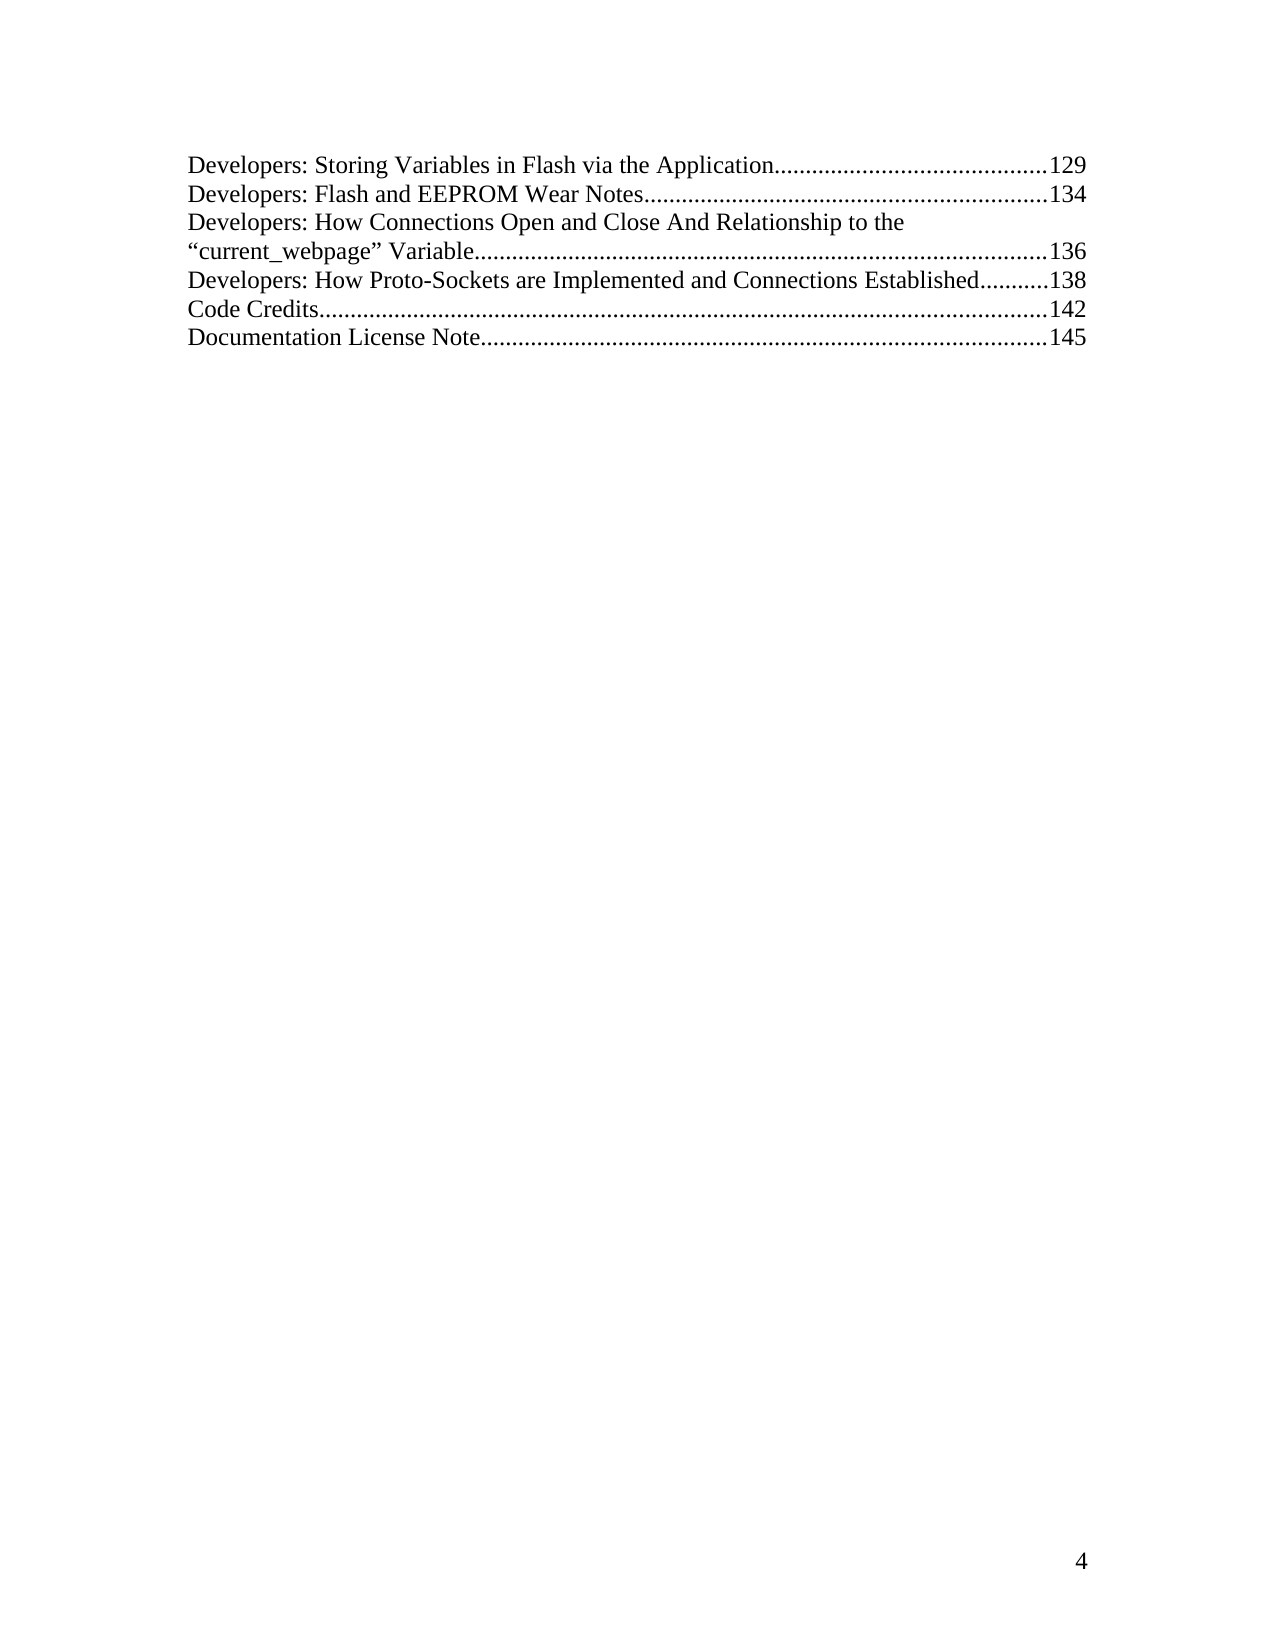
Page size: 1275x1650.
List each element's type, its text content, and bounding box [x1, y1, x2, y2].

text Developers: How Proto-Sockets are Implemented and Connections Established 138 [187, 265, 1087, 294]
text Developers: Flash and EEPROM Wear Notes 134 [187, 179, 1087, 207]
text Code Credits 142 [187, 294, 1087, 322]
text Documentation License Note 145 [187, 322, 1087, 351]
text Developers: How Connections Open and Close And Relationship to the “current_webpage” Variable 136 [187, 207, 1087, 265]
text Developers: Storing Variables in Flash via the Application 129 [187, 150, 1087, 179]
